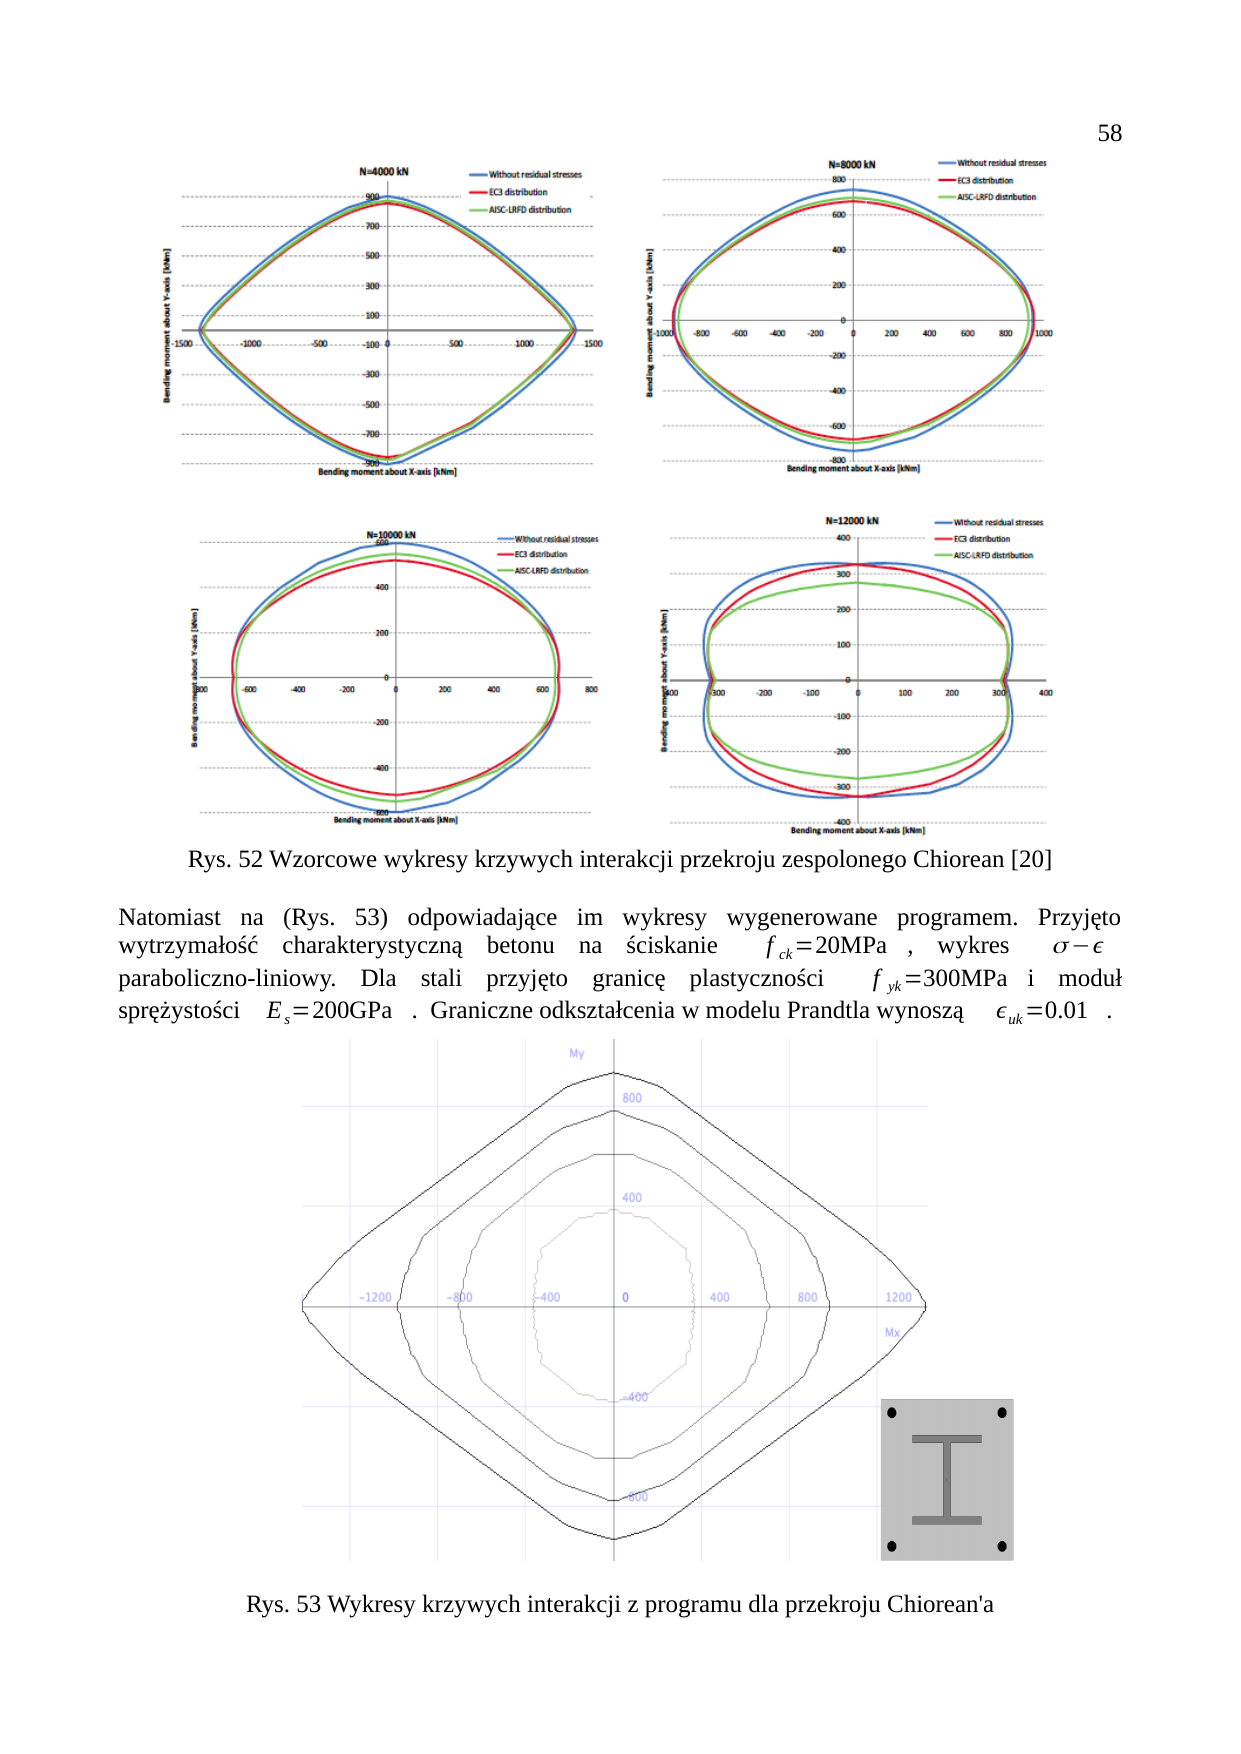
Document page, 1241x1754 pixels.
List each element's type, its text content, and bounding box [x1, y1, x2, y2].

text Natomiast na (Rys. 53) odpowiadające im wykresy wygenerowane programem. Przyjęto wytrzymałość charakterystyczną betonu na ściskanie , wykres paraboliczno-liniowy. Dla stali przyjęto granicę plastyczności i moduł sprężystości . Graniczne odkształcenia w modelu Prandtla wynoszą . [118, 902, 1122, 1028]
text 56 [1113, 133, 1119, 140]
text Rys. 52 Wzorcowe wykresy krzywych interakcji przekroju zespolonego Chiorean [20] [118, 147, 1122, 873]
text Rys. 53 Wykresy krzywych interakcji z programu dla przekroju Chiorean'a [118, 1028, 1122, 1618]
picture [155, 146, 1085, 845]
picture [302, 1039, 1014, 1561]
text 56 [118, 118, 1122, 147]
